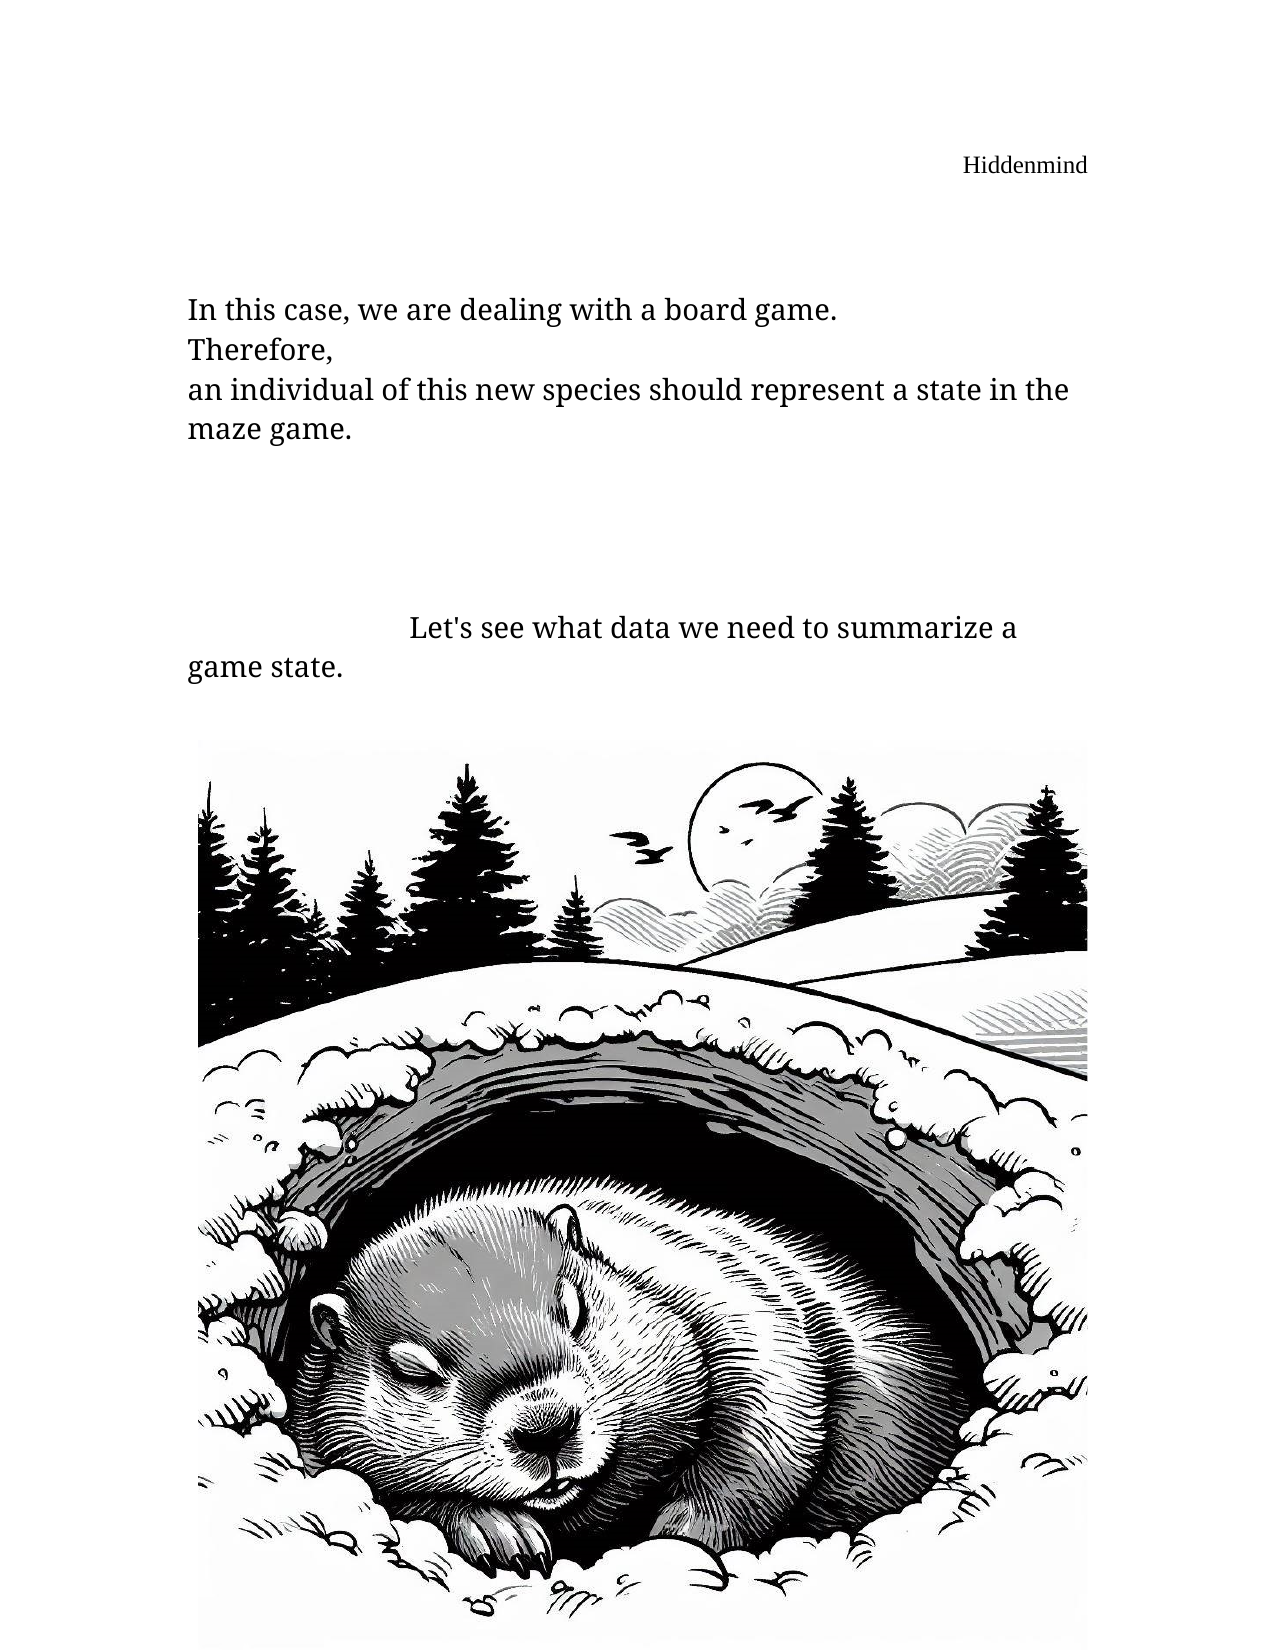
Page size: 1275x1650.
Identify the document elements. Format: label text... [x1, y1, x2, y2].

text an individual of this new species should represent a state in the maze game. [187, 369, 1087, 448]
text Let's see what data we need to summarize a game state. [187, 607, 1087, 686]
text Therefore, [187, 329, 1087, 369]
text In this case, we are dealing with a board game. [187, 289, 1087, 329]
picture [198, 740, 1088, 1650]
